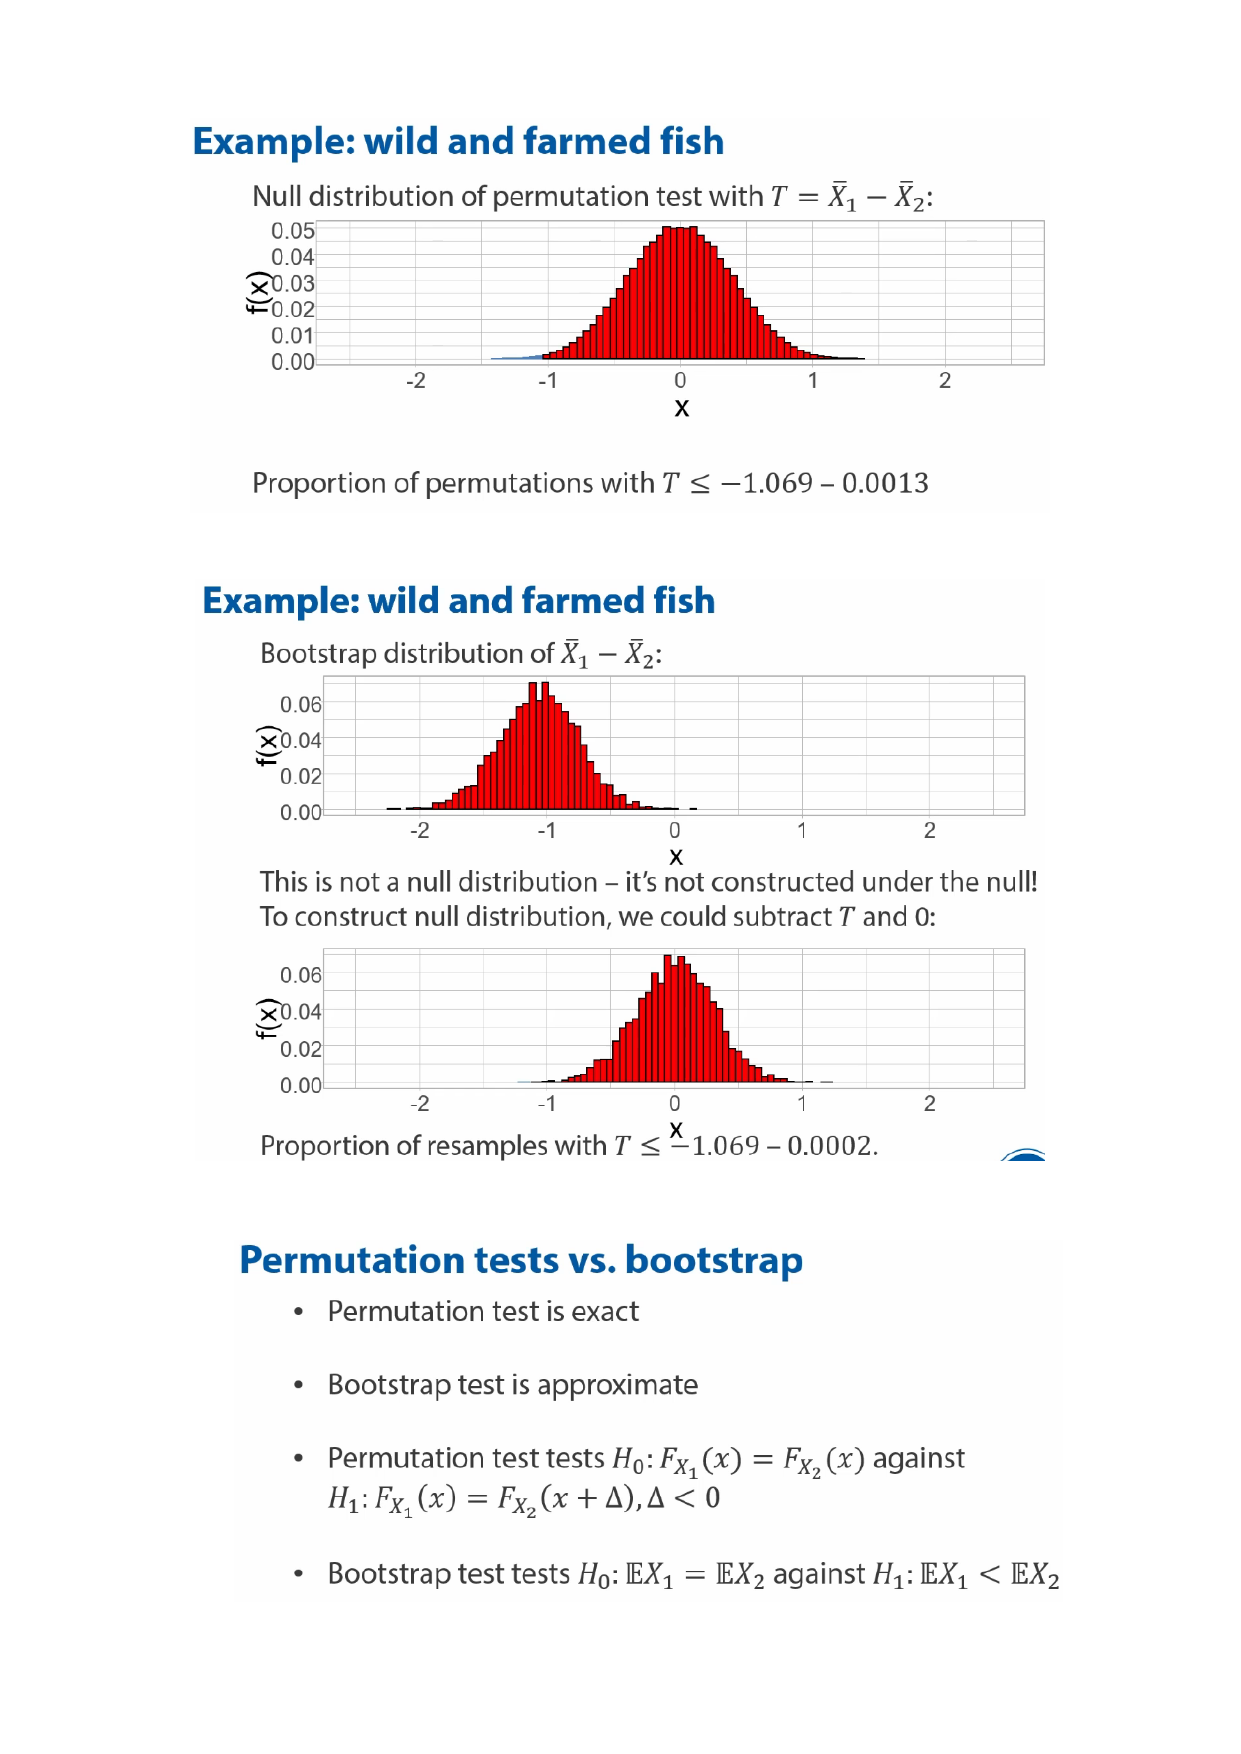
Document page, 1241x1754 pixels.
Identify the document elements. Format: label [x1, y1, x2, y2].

picture [195, 579, 1045, 1161]
picture [190, 118, 1050, 513]
picture [234, 1240, 1063, 1602]
